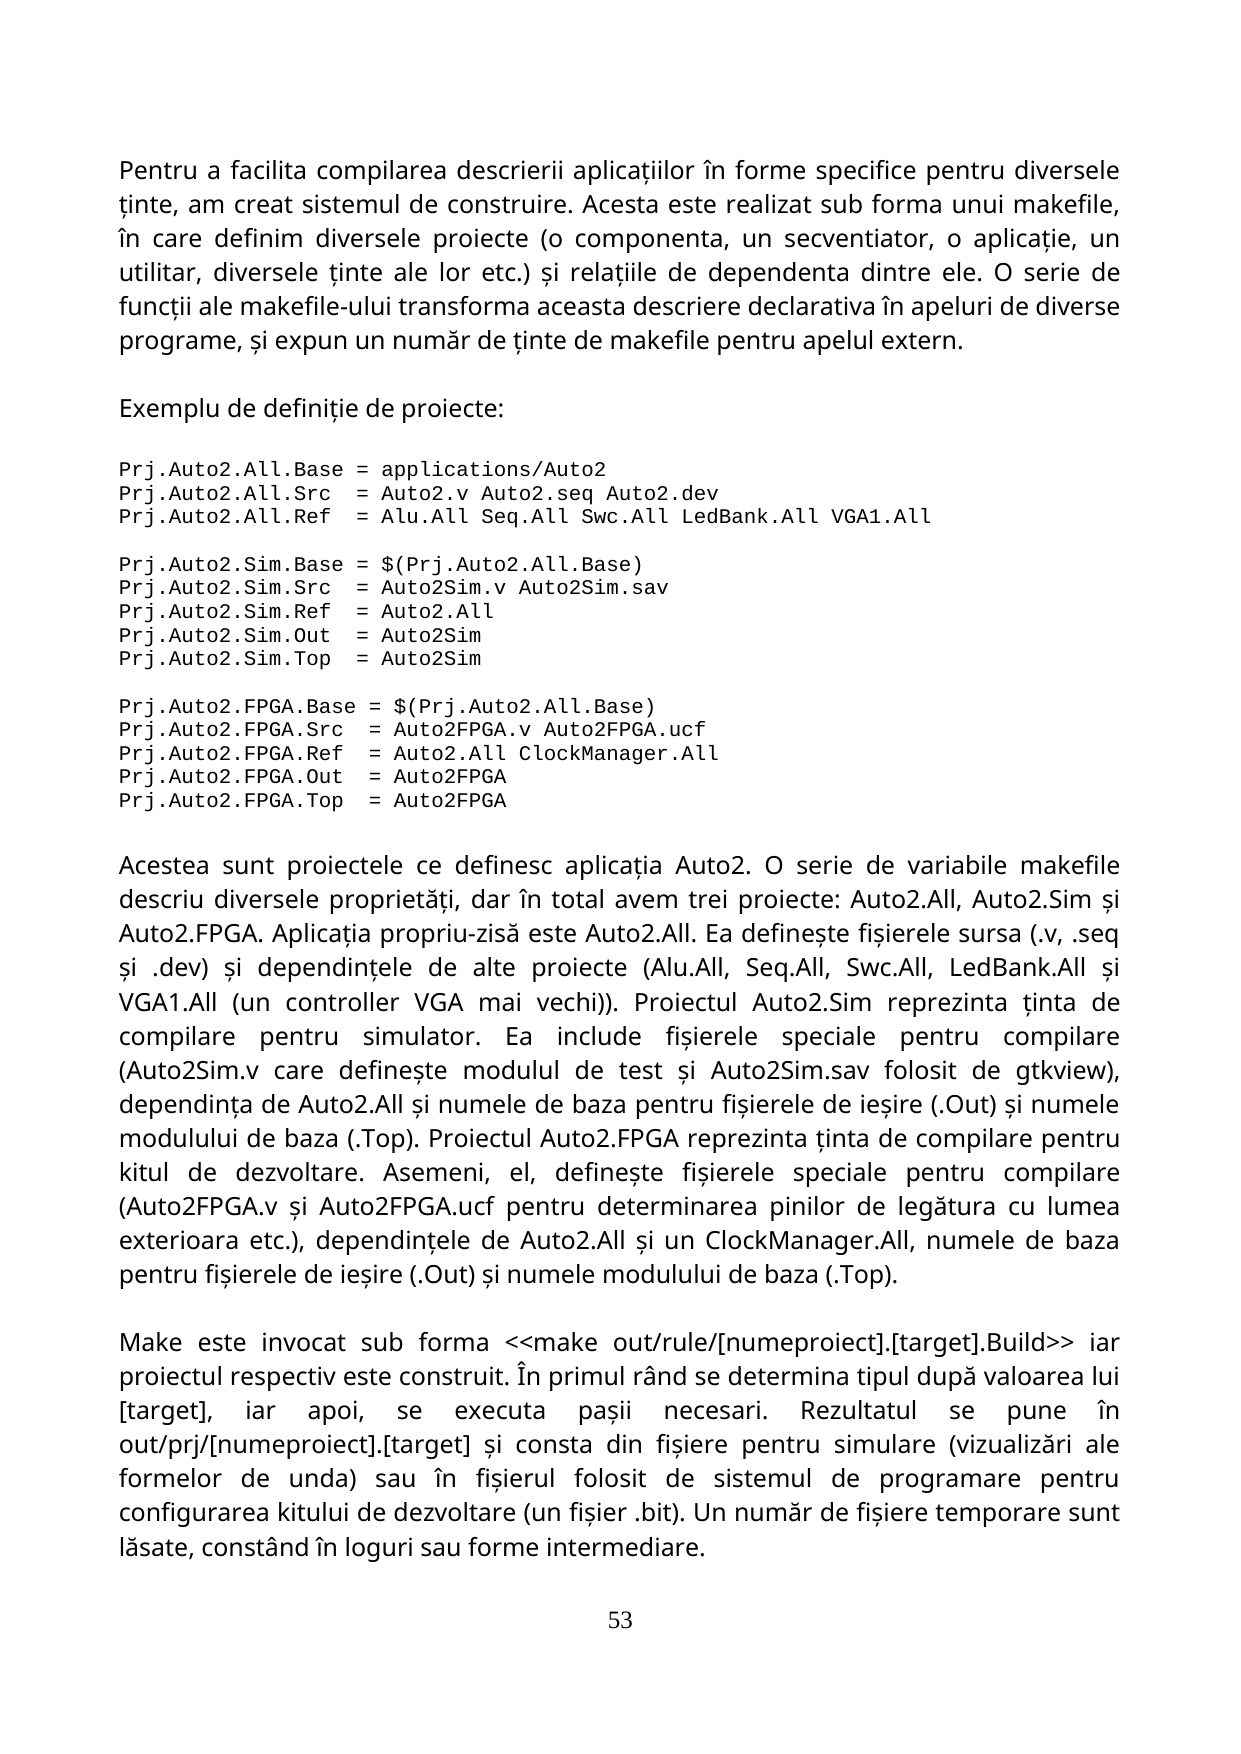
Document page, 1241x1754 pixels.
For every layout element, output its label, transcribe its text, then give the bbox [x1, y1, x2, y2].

text Prj.Auto2.FPGA.Src = Auto2FPGA.v Auto2FPGA.ucf [118, 719, 1122, 743]
text Prj.Auto2.Sim.Base = $(Prj.Auto2.All.Base) [118, 554, 1122, 577]
text Prj.Auto2.Sim.Out = Auto2Sim [118, 625, 1122, 648]
text Prj.Auto2.All.Src = Auto2.v Auto2.seq Auto2.dev [118, 483, 1122, 506]
text Prj.Auto2.Sim.Ref = Auto2.All [118, 601, 1122, 625]
text Prj.Auto2.FPGA.Out = Auto2FPGA [118, 767, 1122, 790]
text Prj.Auto2.FPGA.Top = Auto2FPGA [118, 790, 1122, 814]
text Pentru a facilita compilarea descrierii aplicațiilor în forme specifice pentru diversele ținte, am creat sistemul de construire. Acesta este realizat sub forma unui makefile, în care definim diversele proiecte (o componenta, un secventiator, o aplicație, un utilitar, diversele ținte ale lor etc.) și relațiile de dependenta dintre ele. O serie de funcții ale makefile-ului transforma aceasta descriere declarativa în apeluri de diverse programe, și expun un număr de ținte de makefile pentru apelul extern. [118, 153, 1122, 357]
text Exemplu de definiție de proiecte: [118, 391, 1122, 425]
text Acestea sunt proiectele ce definesc aplicația Auto2. O serie de variabile makefile descriu diversele proprietăți, dar în total avem trei proiecte: Auto2.All, Auto2.Sim și Auto2.FPGA. Aplicația propriu-zisă este Auto2.All. Ea definește fișierele sursa (.v, .seq și .dev) și dependințele de alte proiecte (Alu.All, Seq.All, Swc.All, LedBank.All și VGA1.All (un controller VGA mai vechi)). Proiectul Auto2.Sim reprezinta ținta de compilare pentru simulator. Ea include fișierele speciale pentru compilare (Auto2Sim.v care definește modulul de test și Auto2Sim.sav folosit de gtkview), dependința de Auto2.All și numele de baza pentru fișierele de ieșire (.Out) și numele modulului de baza (.Top). Proiectul Auto2.FPGA reprezinta ținta de compilare pentru kitul de dezvoltare. Asemeni, el, definește fișierele speciale pentru compilare (Auto2FPGA.v și Auto2FPGA.ucf pentru determinarea pinilor de legătura cu lumea exterioara etc.), dependințele de Auto2.All și un ClockManager.All, numele de baza pentru fișierele de ieșire (.Out) și numele modulului de baza (.Top). [118, 848, 1122, 1291]
text Prj.Auto2.FPGA.Base = $(Prj.Auto2.All.Base) [118, 696, 1122, 719]
text Prj.Auto2.Sim.Top = Auto2Sim [118, 648, 1122, 672]
text Make este invocat sub forma <<make out/rule/[numeproiect].[target].Build>> iar proiectul respectiv este construit. În primul rând se determina tipul după valoarea lui [target], iar apoi, se executa pașii necesari. Rezultatul se pune în out/prj/[numeproiect].[target] și consta din fișiere pentru simulare (vizualizări ale formelor de unda) sau în fișierul folosit de sistemul de programare pentru configurarea kitului de dezvoltare (un fișier .bit). Un număr de fișiere temporare sunt lăsate, constând în loguri sau forme intermediare. [118, 1325, 1122, 1563]
text Prj.Auto2.FPGA.Ref = Auto2.All ClockManager.All [118, 743, 1122, 767]
text Prj.Auto2.All.Ref = Alu.All Seq.All Swc.All LedBank.All VGA1.All [118, 506, 1122, 530]
text Prj.Auto2.All.Base = applications/Auto2 [118, 459, 1122, 483]
text Prj.Auto2.Sim.Src = Auto2Sim.v Auto2Sim.sav [118, 577, 1122, 601]
